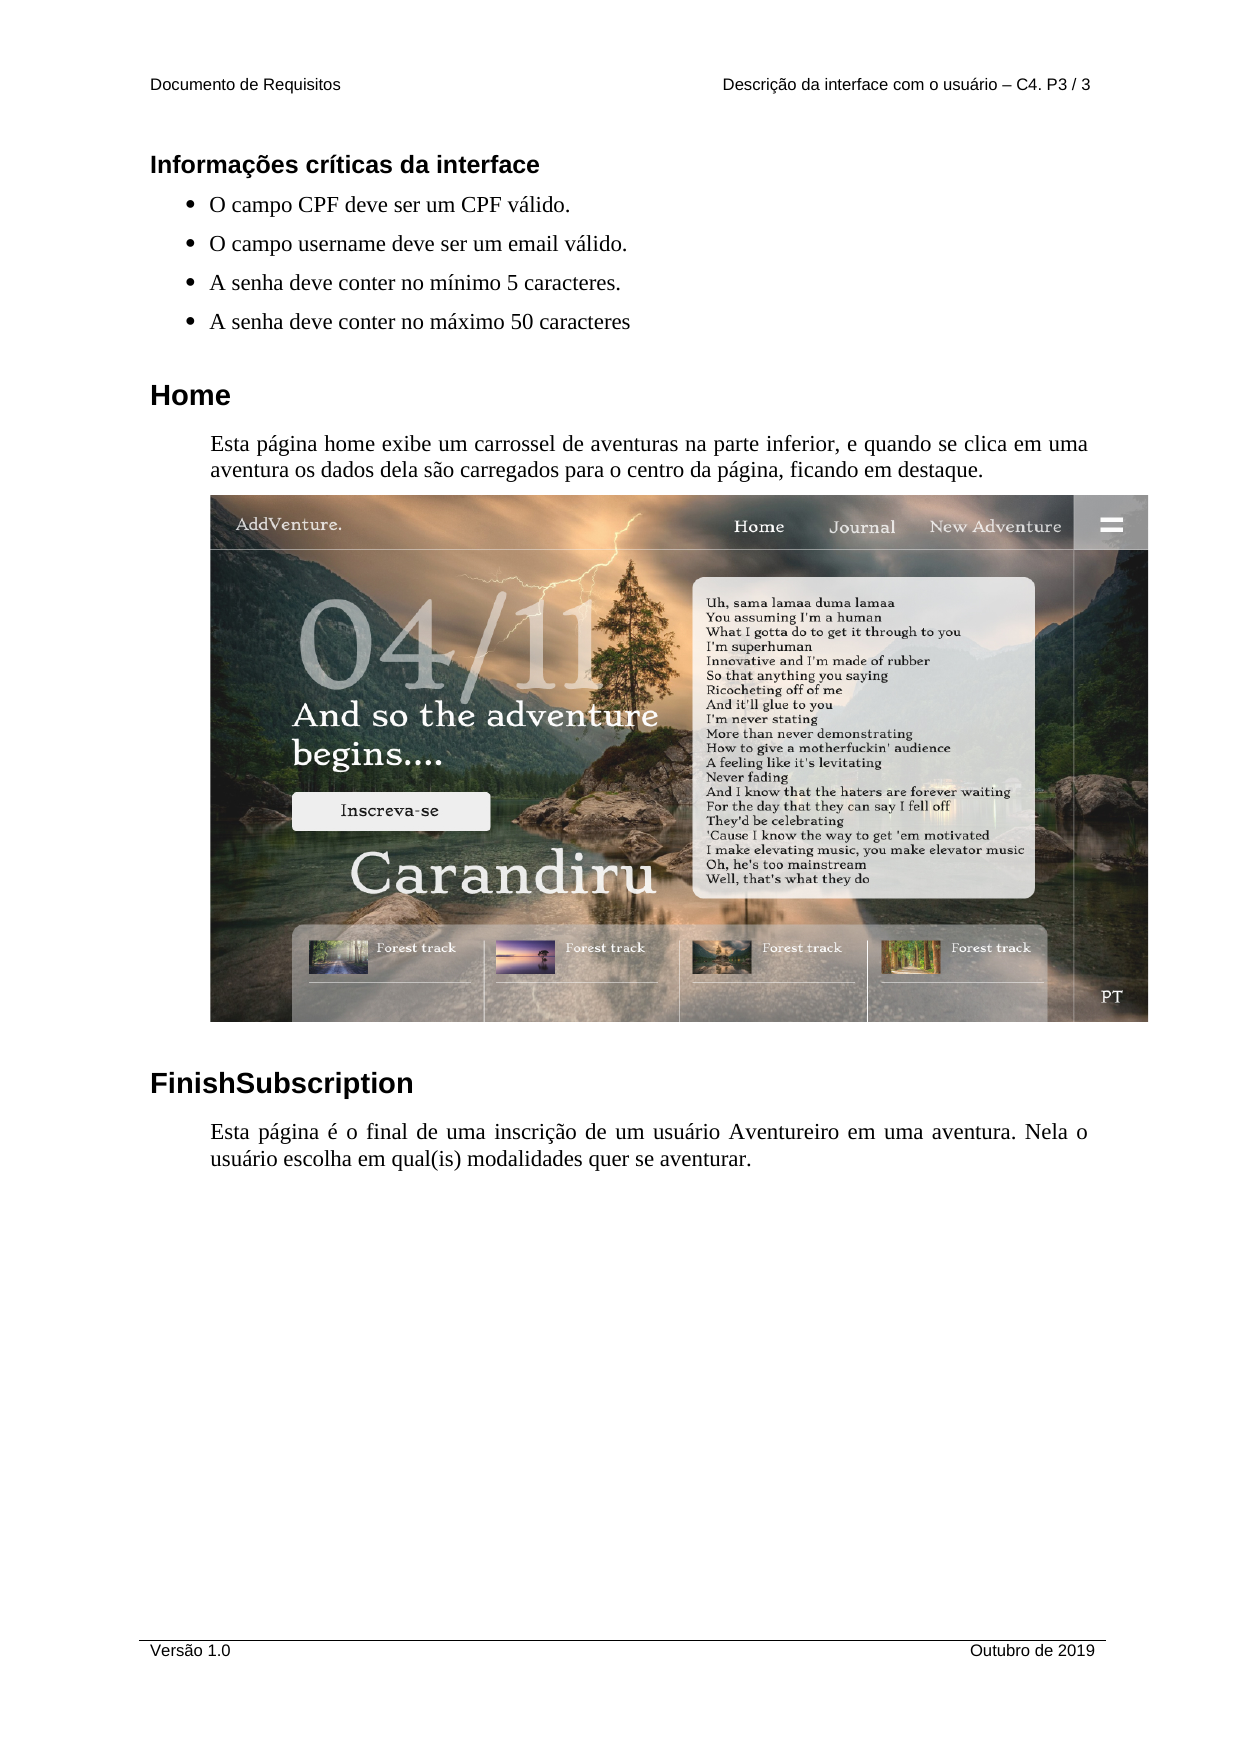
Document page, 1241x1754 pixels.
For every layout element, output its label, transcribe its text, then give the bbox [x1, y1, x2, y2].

text Esta página é o final de uma inscrição de um usuário Aventureiro em uma aventura. Nela o usuário escolha em qual(is) modalidades quer se aventurar. [210, 1118, 1090, 1171]
list A senha deve conter no mínimo 5 caracteres. [186, 269, 1090, 295]
picture [210, 495, 1149, 1022]
subtitle Informações críticas da interface [150, 150, 1090, 179]
subtitle Home [150, 378, 1090, 411]
list O campo username deve ser um email válido. [186, 230, 1090, 256]
list A senha deve conter no máximo 50 caracteres [186, 308, 1090, 334]
list O campo CPF deve ser um CPF válido. [186, 191, 1090, 218]
text Esta página home exibe um carrossel de aventuras na parte inferior, e quando se clica em uma aventura os dados dela são carregados para o centro da página, ficando em destaque. [210, 430, 1090, 483]
subtitle FinishSubscription [150, 1066, 1090, 1099]
